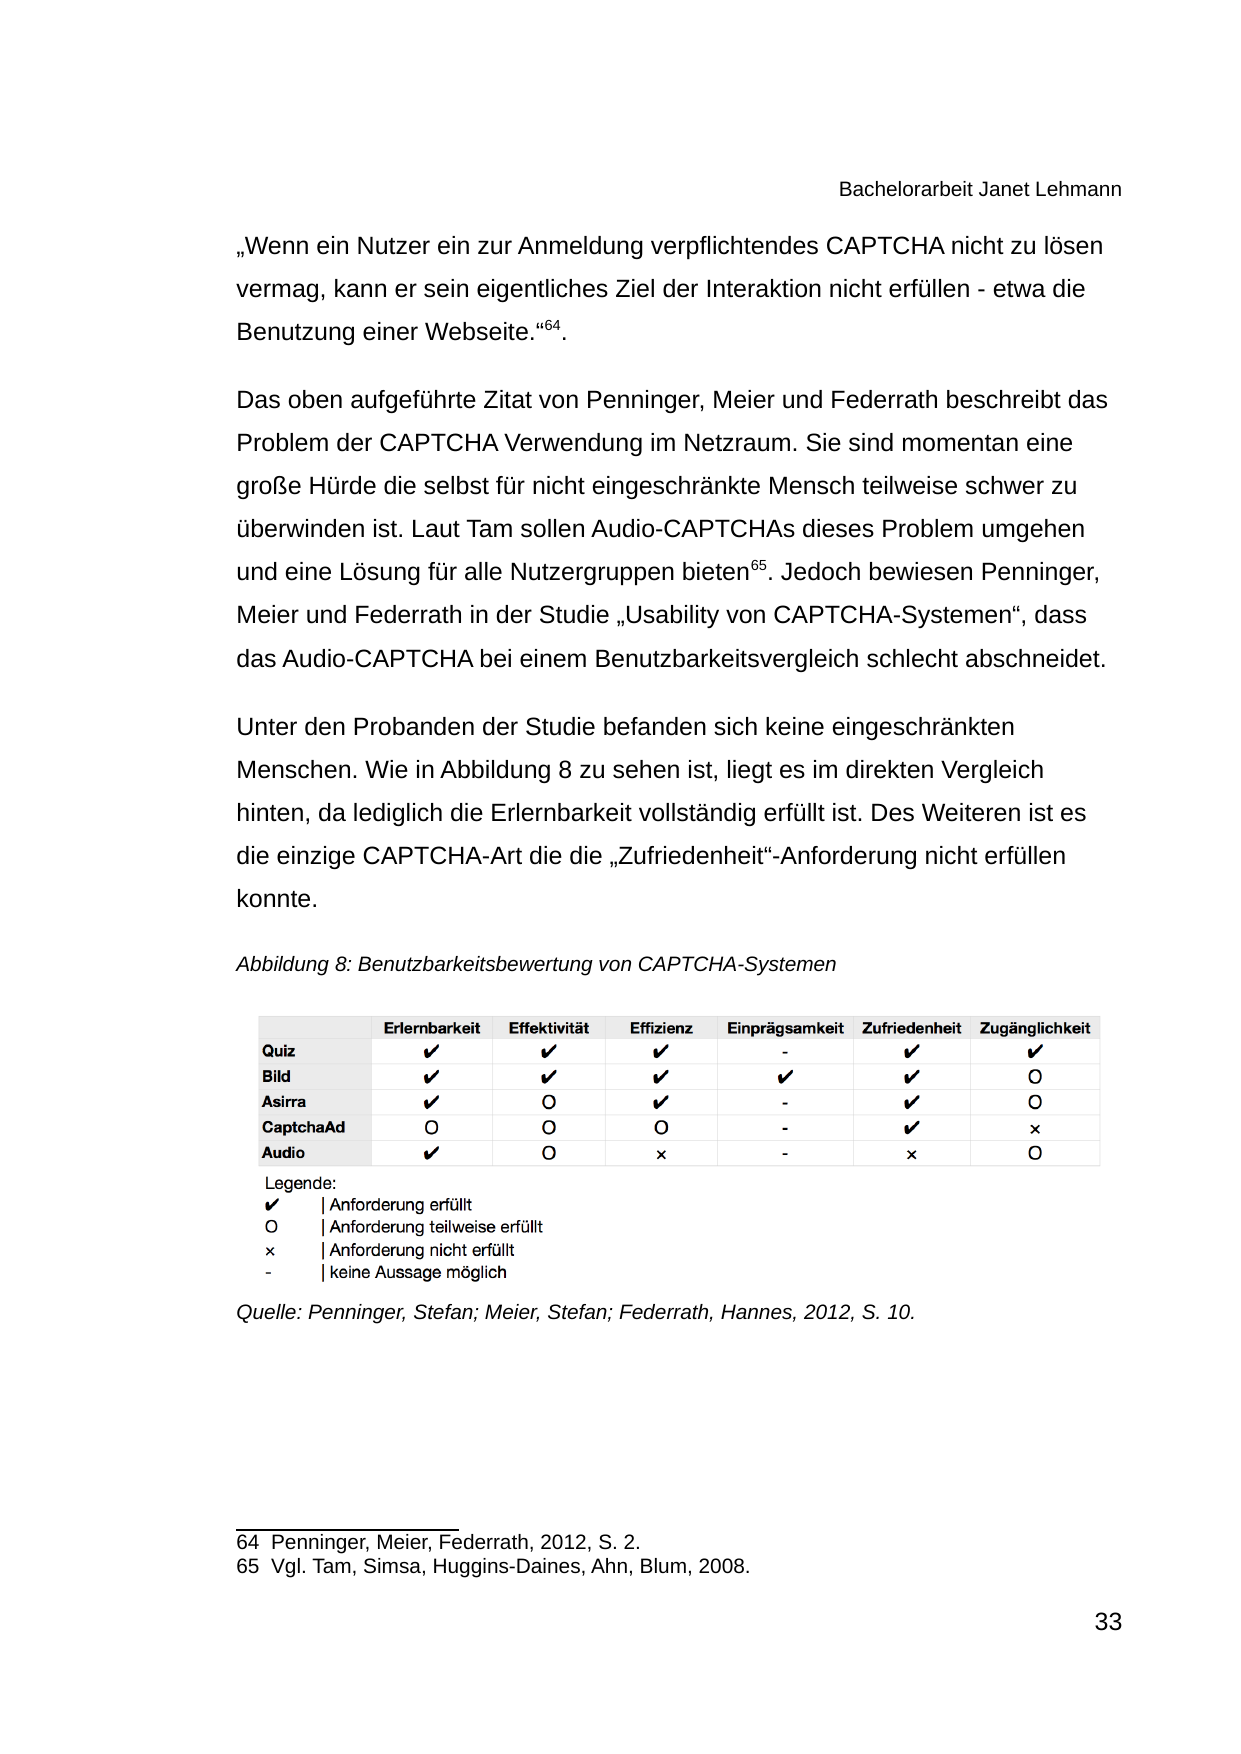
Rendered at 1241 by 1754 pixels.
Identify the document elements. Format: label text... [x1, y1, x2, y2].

text Abbildung 8: Benutzbarkeitsbewertung von CAPTCHA-Systemen [236, 952, 1122, 988]
text „Wenn ein Nutzer ein zur Anmeldung verpflichtendes CAPTCHA nicht zu lösen vermag, kann er sein eigentliches Ziel der Interaktion nicht erfüllen - etwa die Benutzung einer Webseite.“. [236, 231, 1122, 346]
text Vgl. Tam, Simsa, Huggins-Daines, Ahn, Blum, 2008. [236, 1554, 1122, 1578]
text Unter den Probanden der Studie befanden sich keine eingeschränkten Menschen. Wie in Abbildung 8 zu sehen ist, liegt es im direkten Vergleich hinten, da lediglich die Erlernbarkeit vollständig erfüllt ist. Des Weiteren ist es die einzige CAPTCHA-Art die die „Zufriedenheit“-Anforderung nicht erfüllen konnte. [236, 711, 1122, 913]
text Penninger, Meier, Federrath, 2012, S. 2. [236, 1530, 1122, 1554]
text Das oben aufgeführte Zitat von Penninger, Meier und Federrath beschreibt das Problem der CAPTCHA Verwendung im Netzraum. Sie sind momentan eine große Hürde die selbst für nicht eingeschränkte Mensch teilweise schwer zu überwinden ist. Laut Tam sollen Audio-CAPTCHAs dieses Problem umgehen und eine Lösung für alle Nutzergruppen bieten. Jedoch bewiesen Penninger, Meier und Federrath in der Studie „Usability von CAPTCHA-Systemen“, dass das Audio-CAPTCHA bei einem Benutzbarkeitsvergleich schlecht abschneidet. [236, 385, 1122, 672]
text Quelle: Penninger, Stefan; Meier, Stefan; Federrath, Hannes, 2012, S. 10. [236, 1296, 1122, 1323]
picture [236, 988, 1123, 1296]
